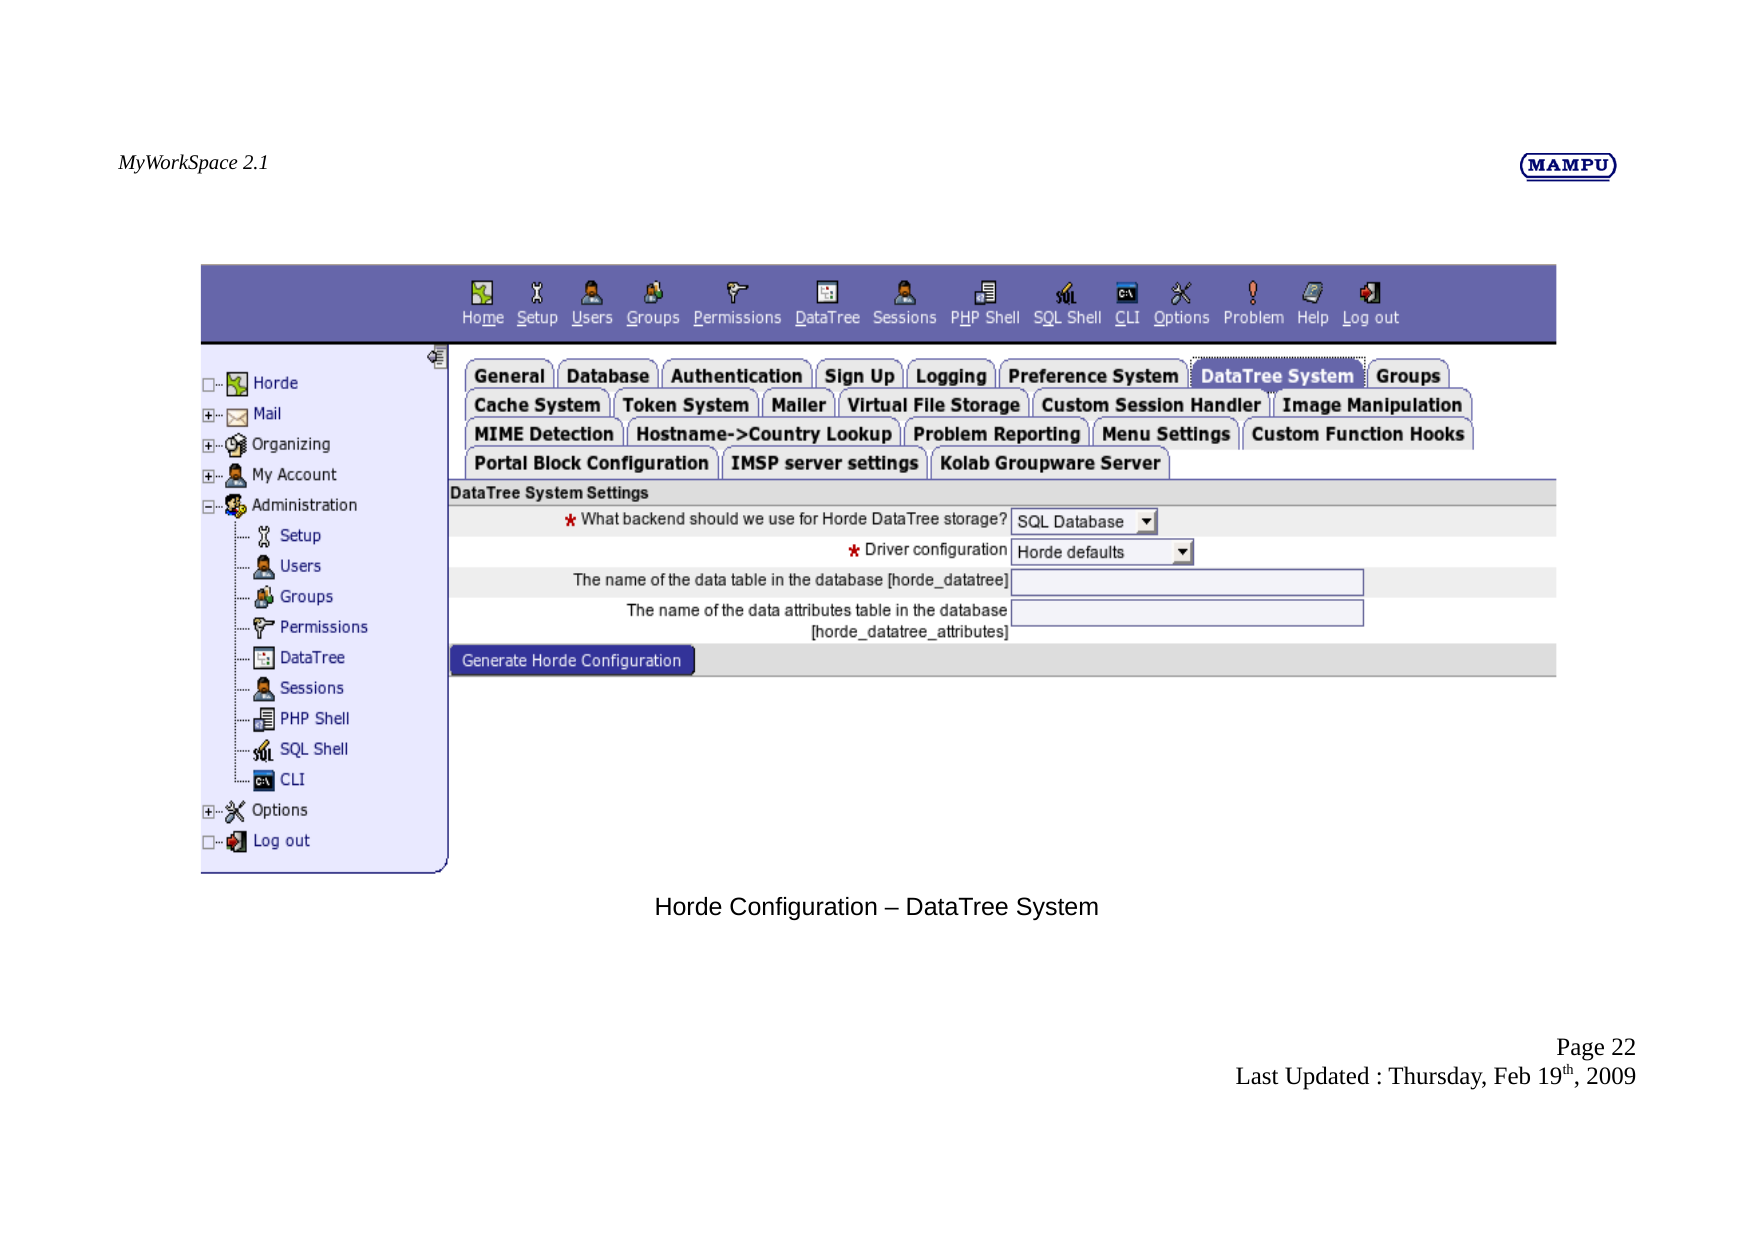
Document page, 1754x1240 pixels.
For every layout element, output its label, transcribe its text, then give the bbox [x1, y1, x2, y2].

text Horde Configuration – DataTree System [118, 264, 1636, 920]
picture [1517, 150, 1622, 183]
picture [200, 264, 1557, 877]
